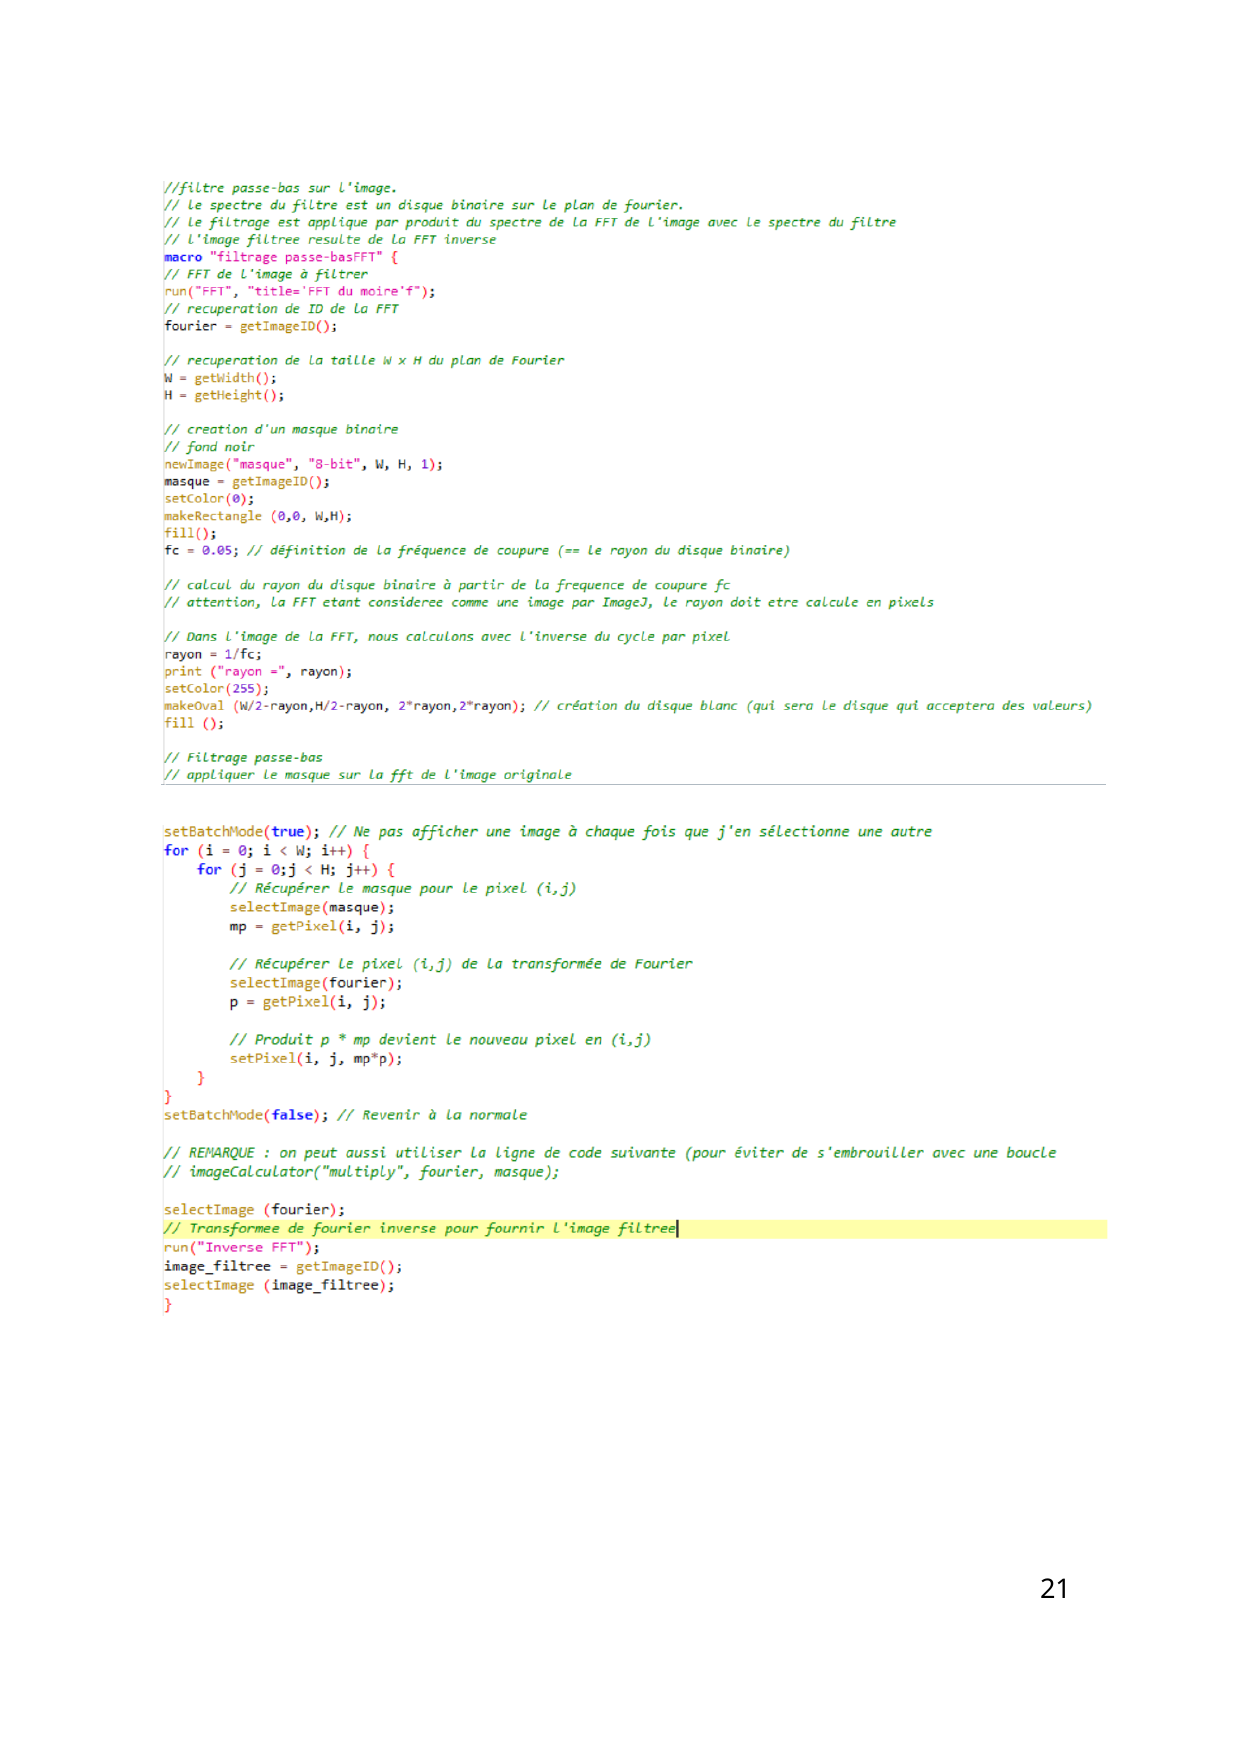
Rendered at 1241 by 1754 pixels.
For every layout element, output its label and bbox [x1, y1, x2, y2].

picture [161, 181, 1106, 785]
picture [162, 825, 1108, 1316]
